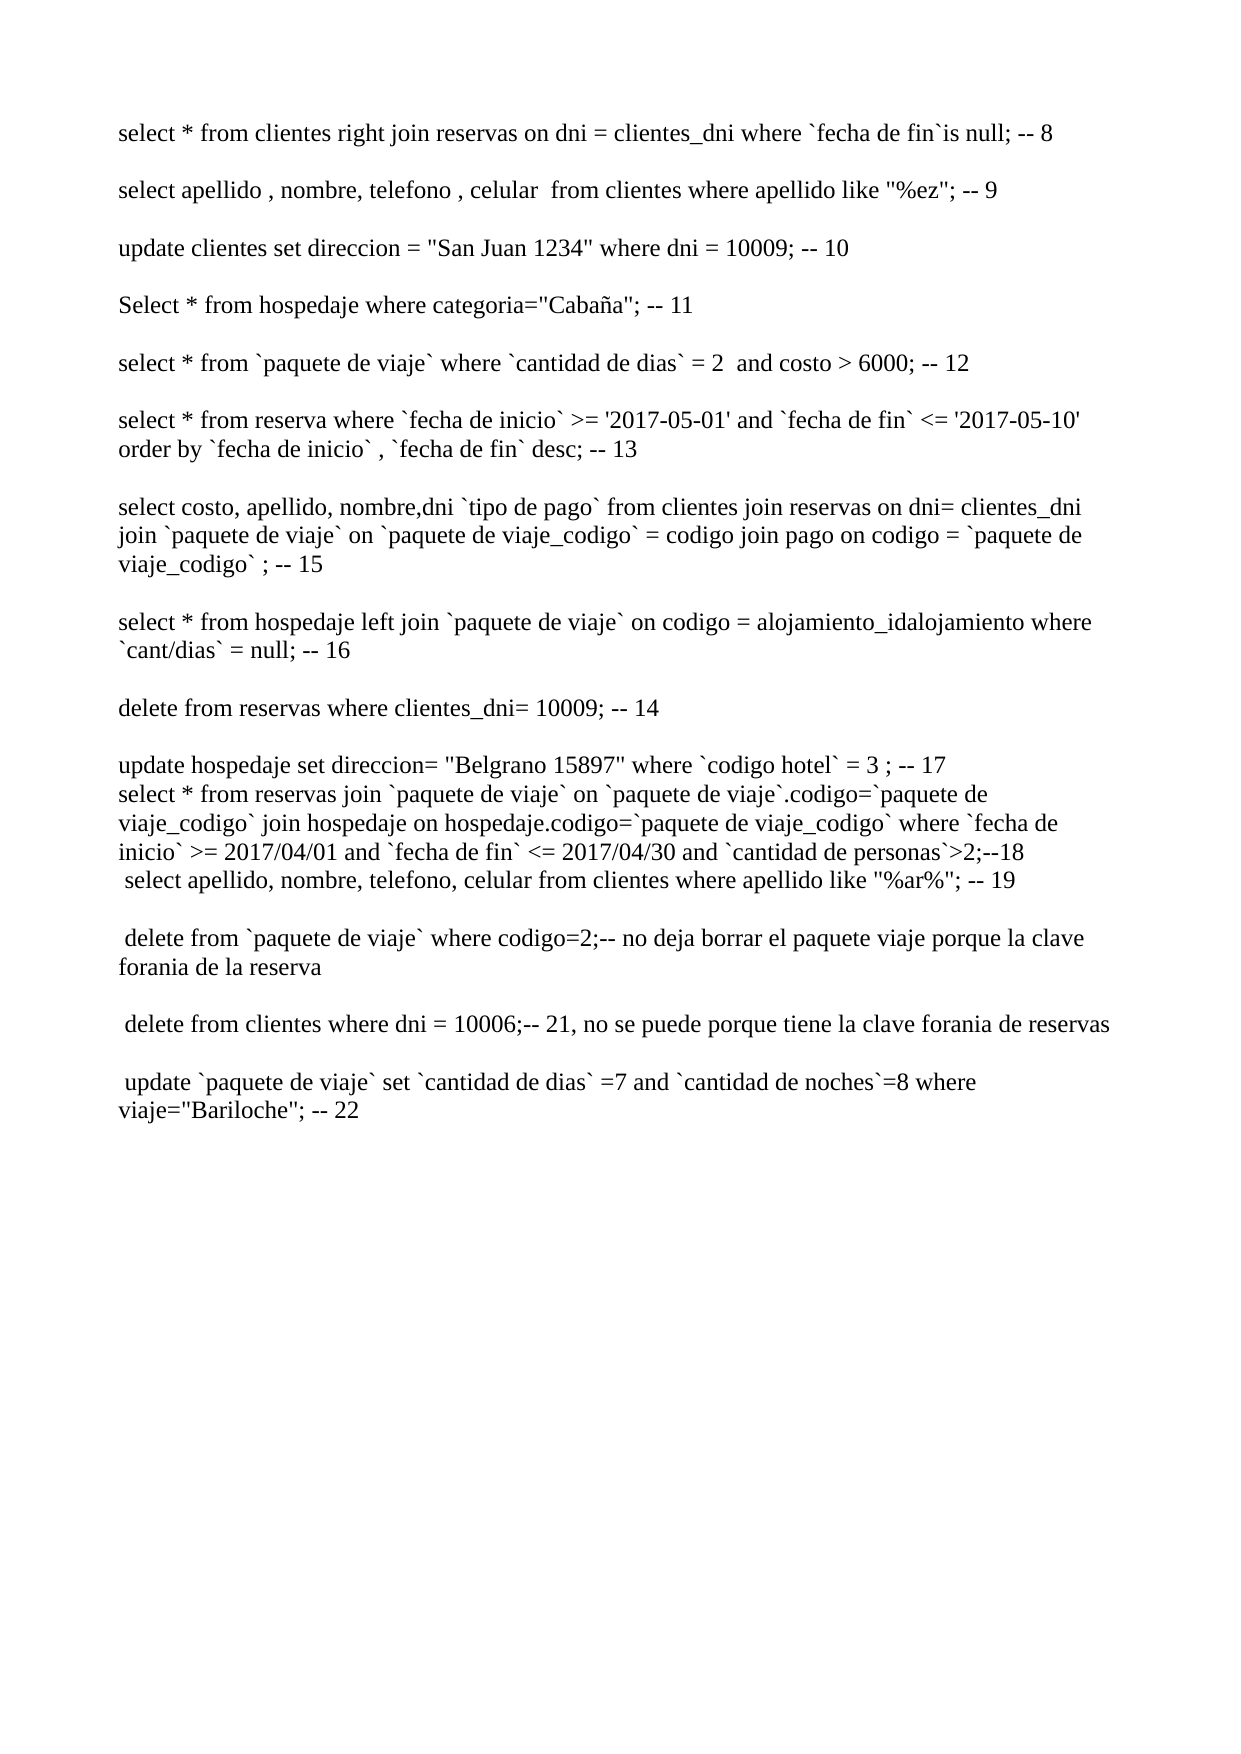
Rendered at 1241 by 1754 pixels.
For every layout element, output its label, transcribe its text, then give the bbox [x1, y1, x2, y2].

text delete from clientes where dni = 10006;-- 21, no se puede porque tiene la clave forania de reservas [118, 1009, 1122, 1038]
text select * from reservas join `paquete de viaje` on `paquete de viaje`.codigo=`paquete de viaje_codigo` join hospedaje on hospedaje.codigo=`paquete de viaje_codigo` where `fecha de inicio` >= 2017/04/01 and `fecha de fin` <= 2017/04/30 and `cantidad de personas`>2;--18 [118, 779, 1122, 866]
text select apellido , nombre, telefono , celular from clientes where apellido like "%ez"; -- 9 [118, 176, 1122, 204]
text update hospedaje set direccion= "Belgrano 15897" where `codigo hotel` = 3 ; -- 17 [118, 751, 1122, 779]
text Select * from hospedaje where categoria="Cabaña"; -- 11 [118, 291, 1122, 319]
text select * from `paquete de viaje` where `cantidad de dias` = 2 and costo > 6000; -- 12 [118, 348, 1122, 377]
text select apellido, nombre, telefono, celular from clientes where apellido like "%ar%"; -- 19 [118, 866, 1122, 894]
text select * from reserva where `fecha de inicio` >= '2017-05-01' and `fecha de fin` <= '2017-05-10' order by `fecha de inicio` , `fecha de fin` desc; -- 13 [118, 406, 1122, 463]
text delete from reservas where clientes_dni= 10009; -- 14 [118, 693, 1122, 722]
text select * from clientes right join reservas on dni = clientes_dni where `fecha de fin`is null; -- 8 [118, 118, 1122, 147]
text update `paquete de viaje` set `cantidad de dias` =7 and `cantidad de noches`=8 where viaje="Bariloche"; -- 22 [118, 1067, 1122, 1124]
text delete from `paquete de viaje` where codigo=2;-- no deja borrar el paquete viaje porque la clave forania de la reserva [118, 923, 1122, 981]
text select costo, apellido, nombre,dni `tipo de pago` from clientes join reservas on dni= clientes_dni join `paquete de viaje` on `paquete de viaje_codigo` = codigo join pago on codigo = `paquete de viaje_codigo` ; -- 15 [118, 492, 1122, 578]
text update clientes set direccion = "San Juan 1234" where dni = 10009; -- 10 [118, 233, 1122, 262]
text select * from hospedaje left join `paquete de viaje` on codigo = alojamiento_idalojamiento where `cant/dias` = null; -- 16 [118, 607, 1122, 664]
